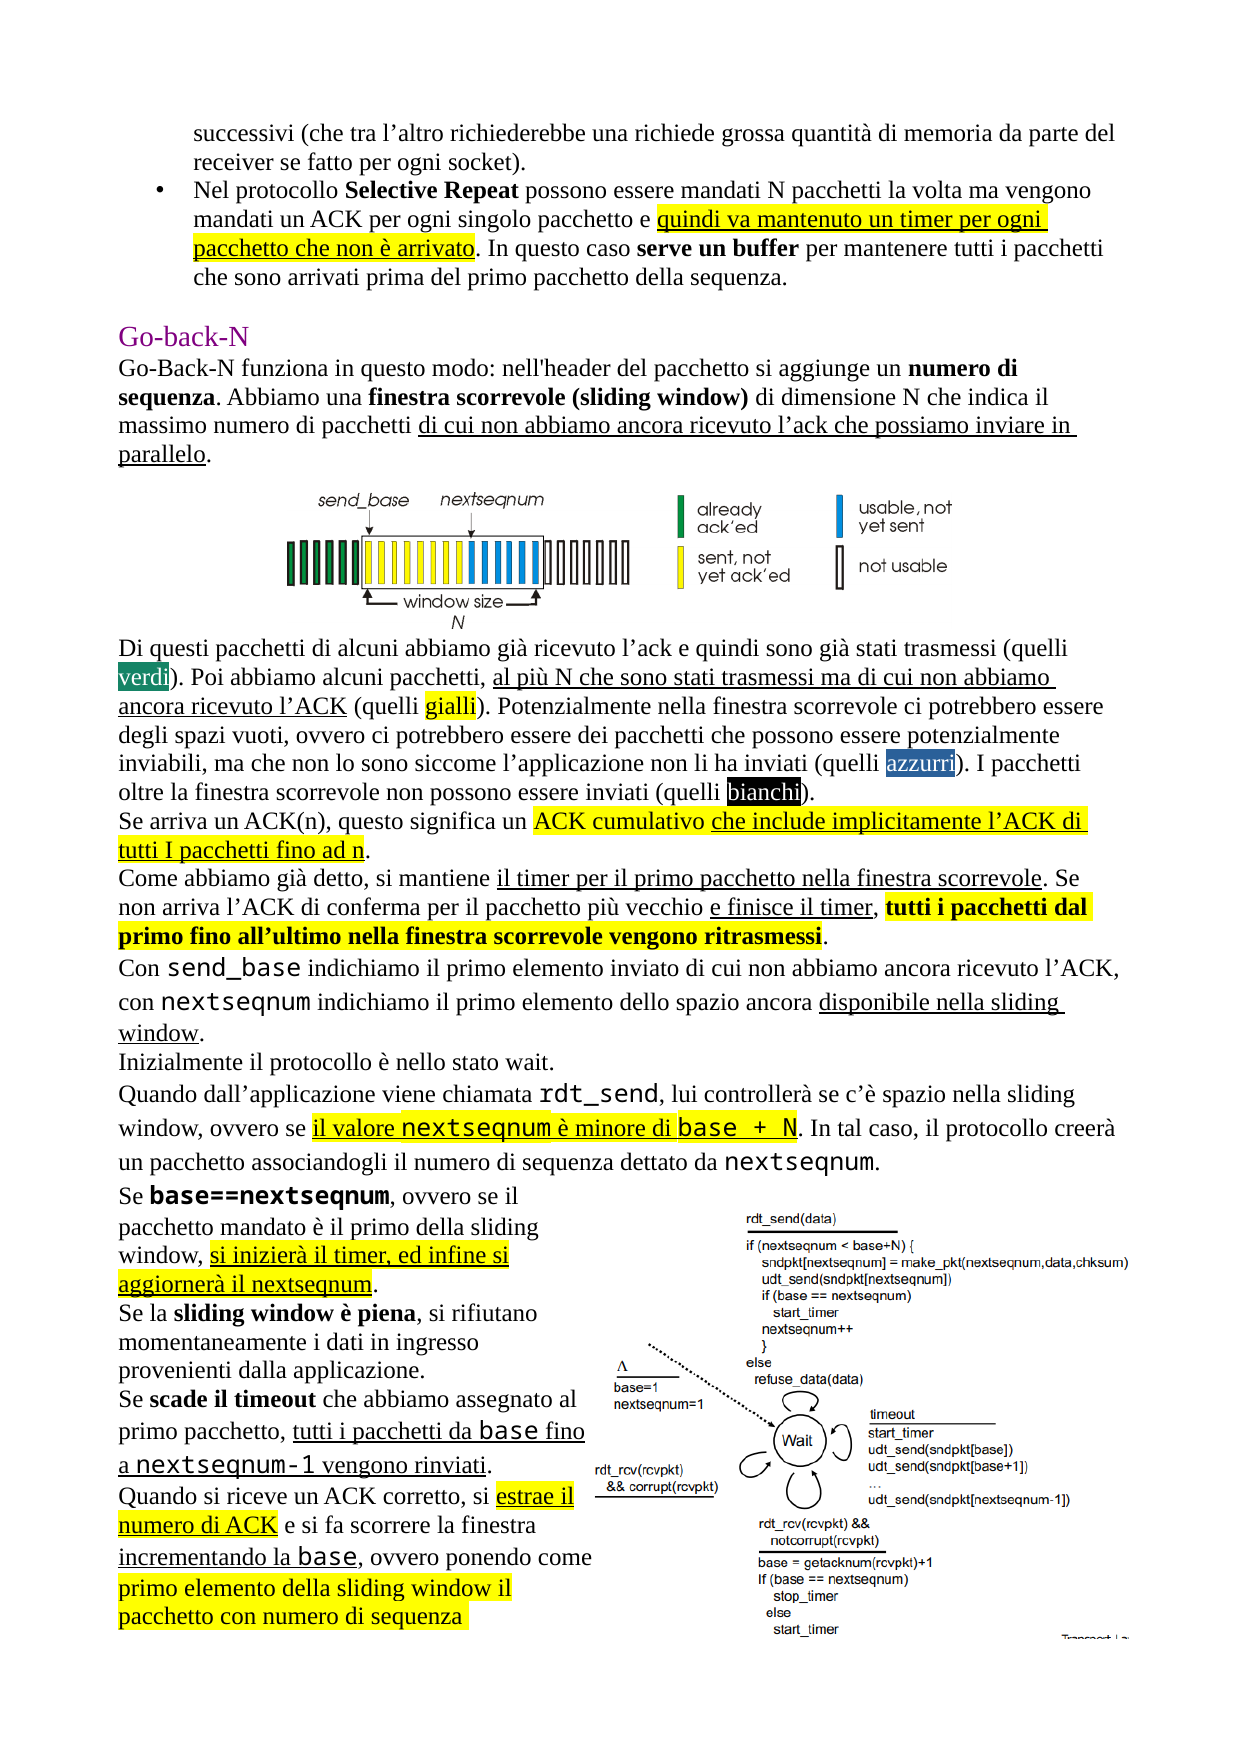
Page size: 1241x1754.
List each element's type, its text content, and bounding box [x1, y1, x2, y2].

text Di questi pacchetti di alcuni abbiamo già ricevuto l’ack e quindi sono già stati trasmessi (quelli verdi). Poi abbiamo alcuni pacchetti, al più N che sono stati trasmessi ma di cui non abbiamo ancora ricevuto l’ACK (quelli gialli). Potenzialmente nella finestra scorrevole ci potrebbero essere degli spazi vuoti, ovvero ci potrebbero essere dei pacchetti che possono essere potenzialmente inviabili, ma che non lo sono siccome l’applicazione non li ha inviati (quelli azzurri). I pacchetti oltre la finestra scorrevole non possono essere inviati (quelli bianchi). [118, 468, 1122, 806]
list Nel protocollo Selective Repeat possono essere mandati N pacchetti la volta ma vengono mandati un ACK per ogni singolo pacchetto e quindi va mantenuto un timer per ogni pacchetto che non è arrivato. In questo caso serve un buffer per mantenere tutti i pacchetti che sono arrivati prima del primo pacchetto della sequenza. [156, 176, 1122, 291]
text Inizialmente il protocollo è nello stato wait. [118, 1047, 1122, 1075]
text Se scade il timeout che abbiamo assegnato al primo pacchetto, tutti i pacchetti da base fino a nextseqnum-1 vengono rinviati. [118, 1384, 592, 1481]
text Se la sliding window è piena, si rifiutano momentaneamente i dati in ingresso provenienti dalla applicazione. [118, 1298, 592, 1384]
text Se arriva un ACK(n), questo significa un ACK cumulativo che include implicitamente l’ACK di tutti I pacchetti fino ad n. [118, 806, 1122, 863]
picture [280, 482, 960, 634]
text Quando dall’applicazione viene chiamata rdt_send, lui controllerà se c’è spazio nella sliding window, ovvero se il valore nextseqnum è minore di base + N. In tal caso, il protocollo creerà un pacchetto associandogli il numero di sequenza dettato da nextseqnum. [118, 1075, 1122, 1178]
text Come abbiamo già detto, si mantiene il timer per il primo pacchetto nella finestra scorrevole. Se non arriva l’ACK di conferma per il pacchetto più vecchio e finisce il timer, tutti i pacchetti dal primo fino all’ultimo nella finestra scorrevole vengono ritrasmessi. [118, 863, 1122, 950]
text Se base==nextseqnum, ovvero se il pacchetto mandato è il primo della sliding window, si inizierà il timer, ed infine si aggiornerà il nextseqnum. [118, 1178, 1122, 1298]
text Quando si riceve un ACK corretto, si estrae il numero di ACK e si fa scorrere la finestra incrementando la base, ovvero ponendo come primo elemento della sliding window il pacchetto con numero di sequenza [118, 1481, 592, 1630]
text Go-Back-N funziona in questo modo: nell'header del pacchetto si aggiunge un numero di sequenza. Abbiamo una finestra scorrevole (sliding window) di dimensione N che indica il massimo numero di pacchetti di cui non abbiamo ancora ricevuto l’ack che possiamo inviare in parallelo. [118, 353, 1122, 468]
picture [592, 1210, 1129, 1639]
text Con send_base indichiamo il primo elemento inviato di cui non abbiamo ancora ricevuto l’ACK, con nextseqnum indichiamo il primo elemento dello spazio ancora disponibile nella sliding window. [118, 950, 1122, 1047]
text Go-back-N [118, 319, 1122, 353]
list successivi (che tra l’altro richiederebbe una richiede grossa quantità di memoria da parte del receiver se fatto per ogni socket). [156, 118, 1122, 176]
